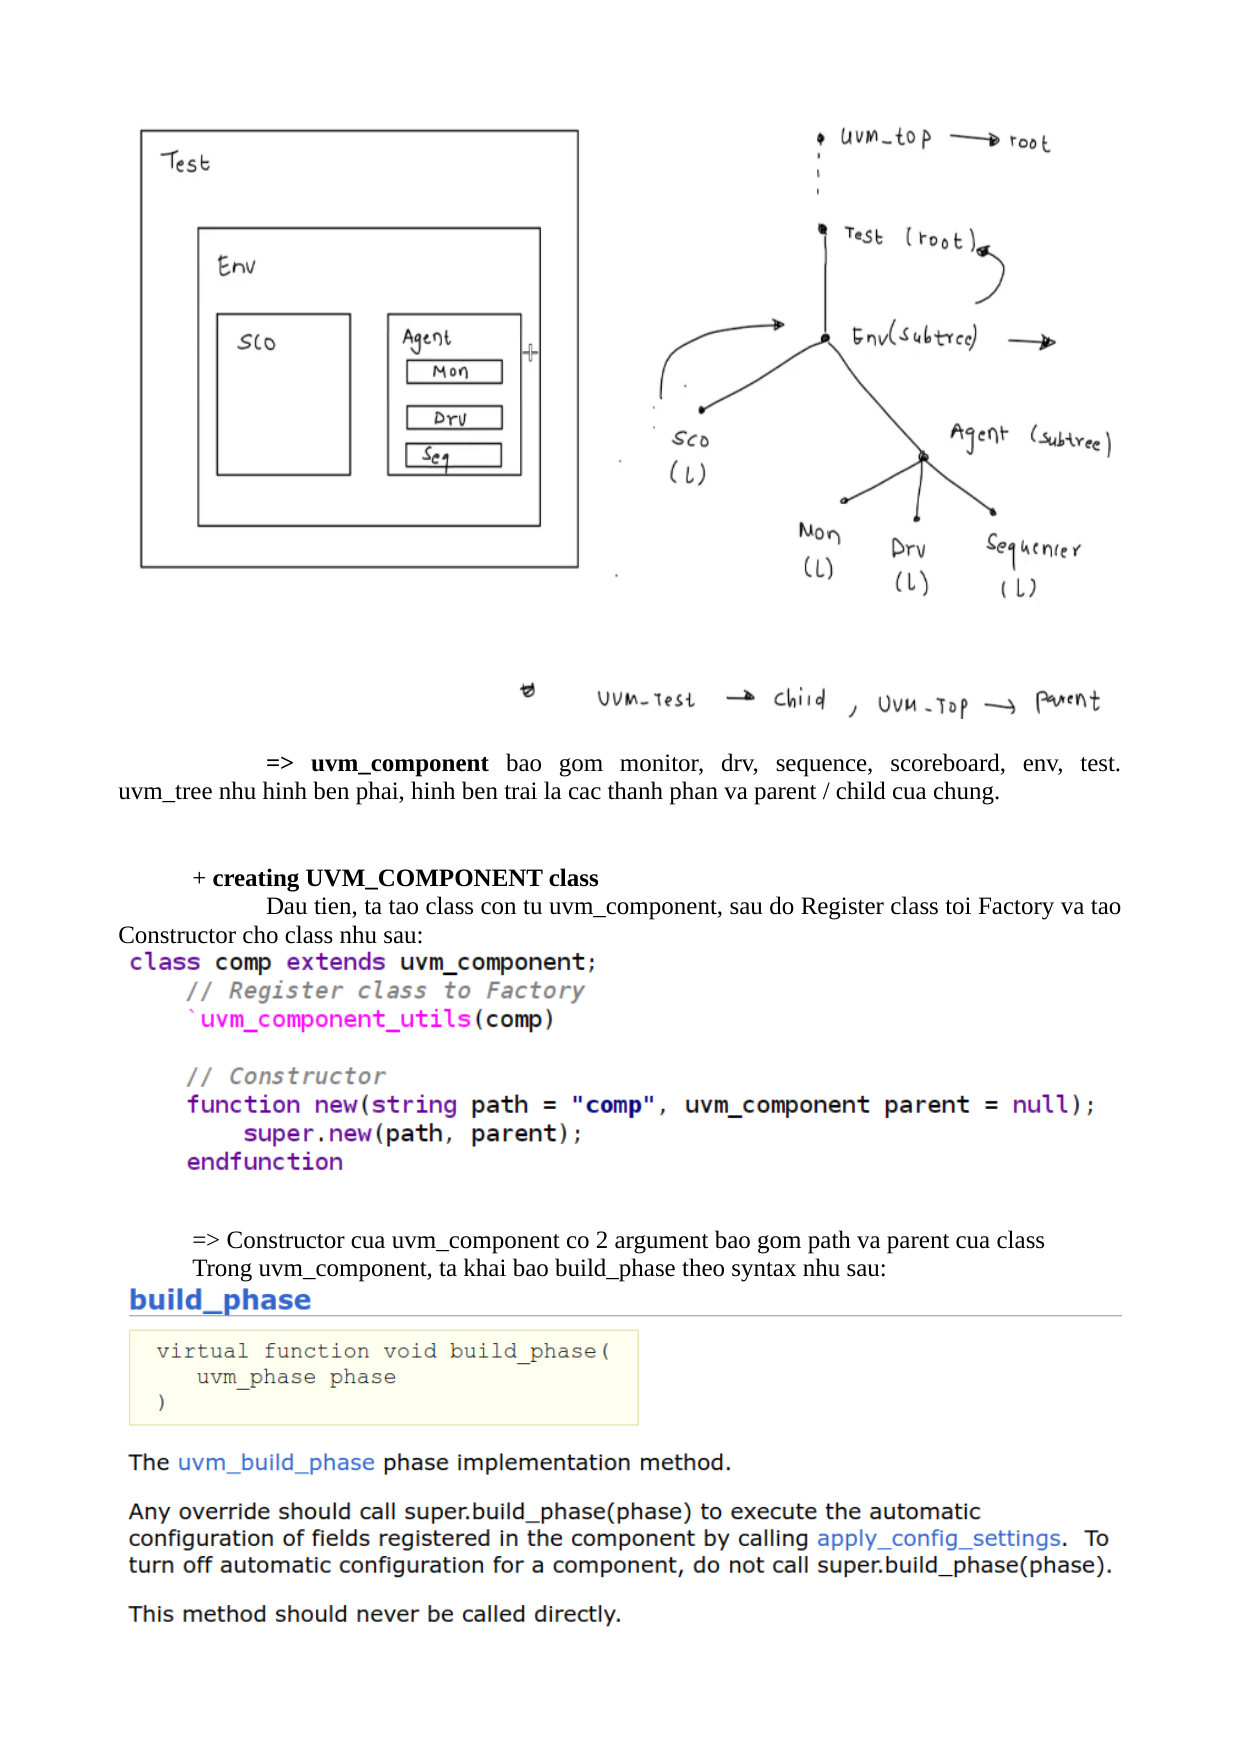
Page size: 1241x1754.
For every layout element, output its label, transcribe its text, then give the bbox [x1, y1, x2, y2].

text Dau tien, ta tao class con tu uvm_component, sau do Register class toi Factory va tao Constructor cho class nhu sau: [118, 891, 1122, 948]
text => Constructor cua uvm_component co 2 argument bao gom path va parent cua class [118, 1196, 1122, 1253]
text => uvm_component bao gom monitor, drv, sequence, scoreboard, env, test. uvm_tree nhu hinh ben phai, hinh ben trai la cac thanh phan va parent / child cua chung. [118, 719, 1122, 834]
text Trong uvm_component, ta khai bao build_phase theo syntax nhu sau: [118, 1253, 1122, 1282]
picture [118, 118, 1123, 719]
picture [118, 1285, 1123, 1633]
picture [118, 948, 1123, 1196]
text + creating UVM_COMPONENT class [118, 863, 1122, 891]
